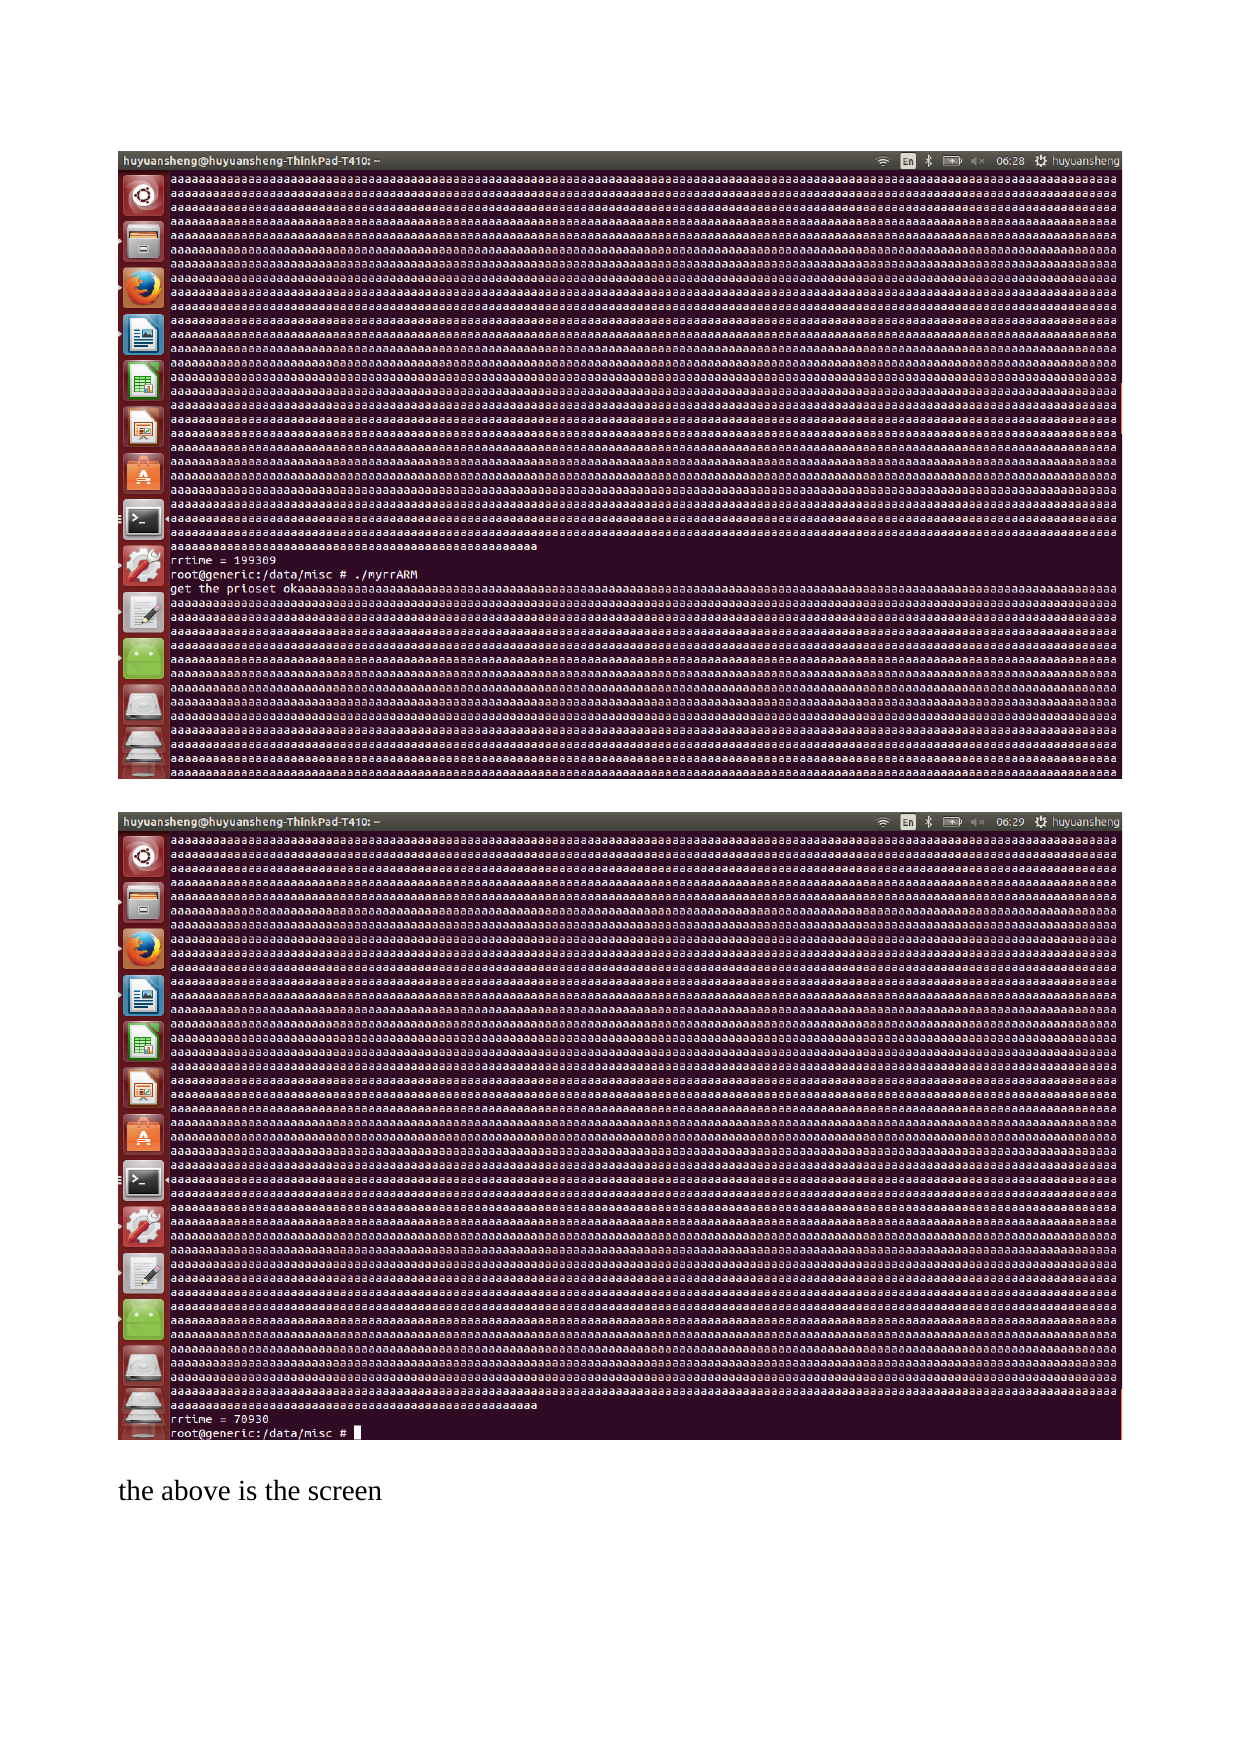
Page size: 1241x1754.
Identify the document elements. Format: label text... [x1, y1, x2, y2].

text the above is the screen [118, 1473, 1122, 1507]
picture [118, 151, 1123, 779]
picture [118, 812, 1123, 1440]
